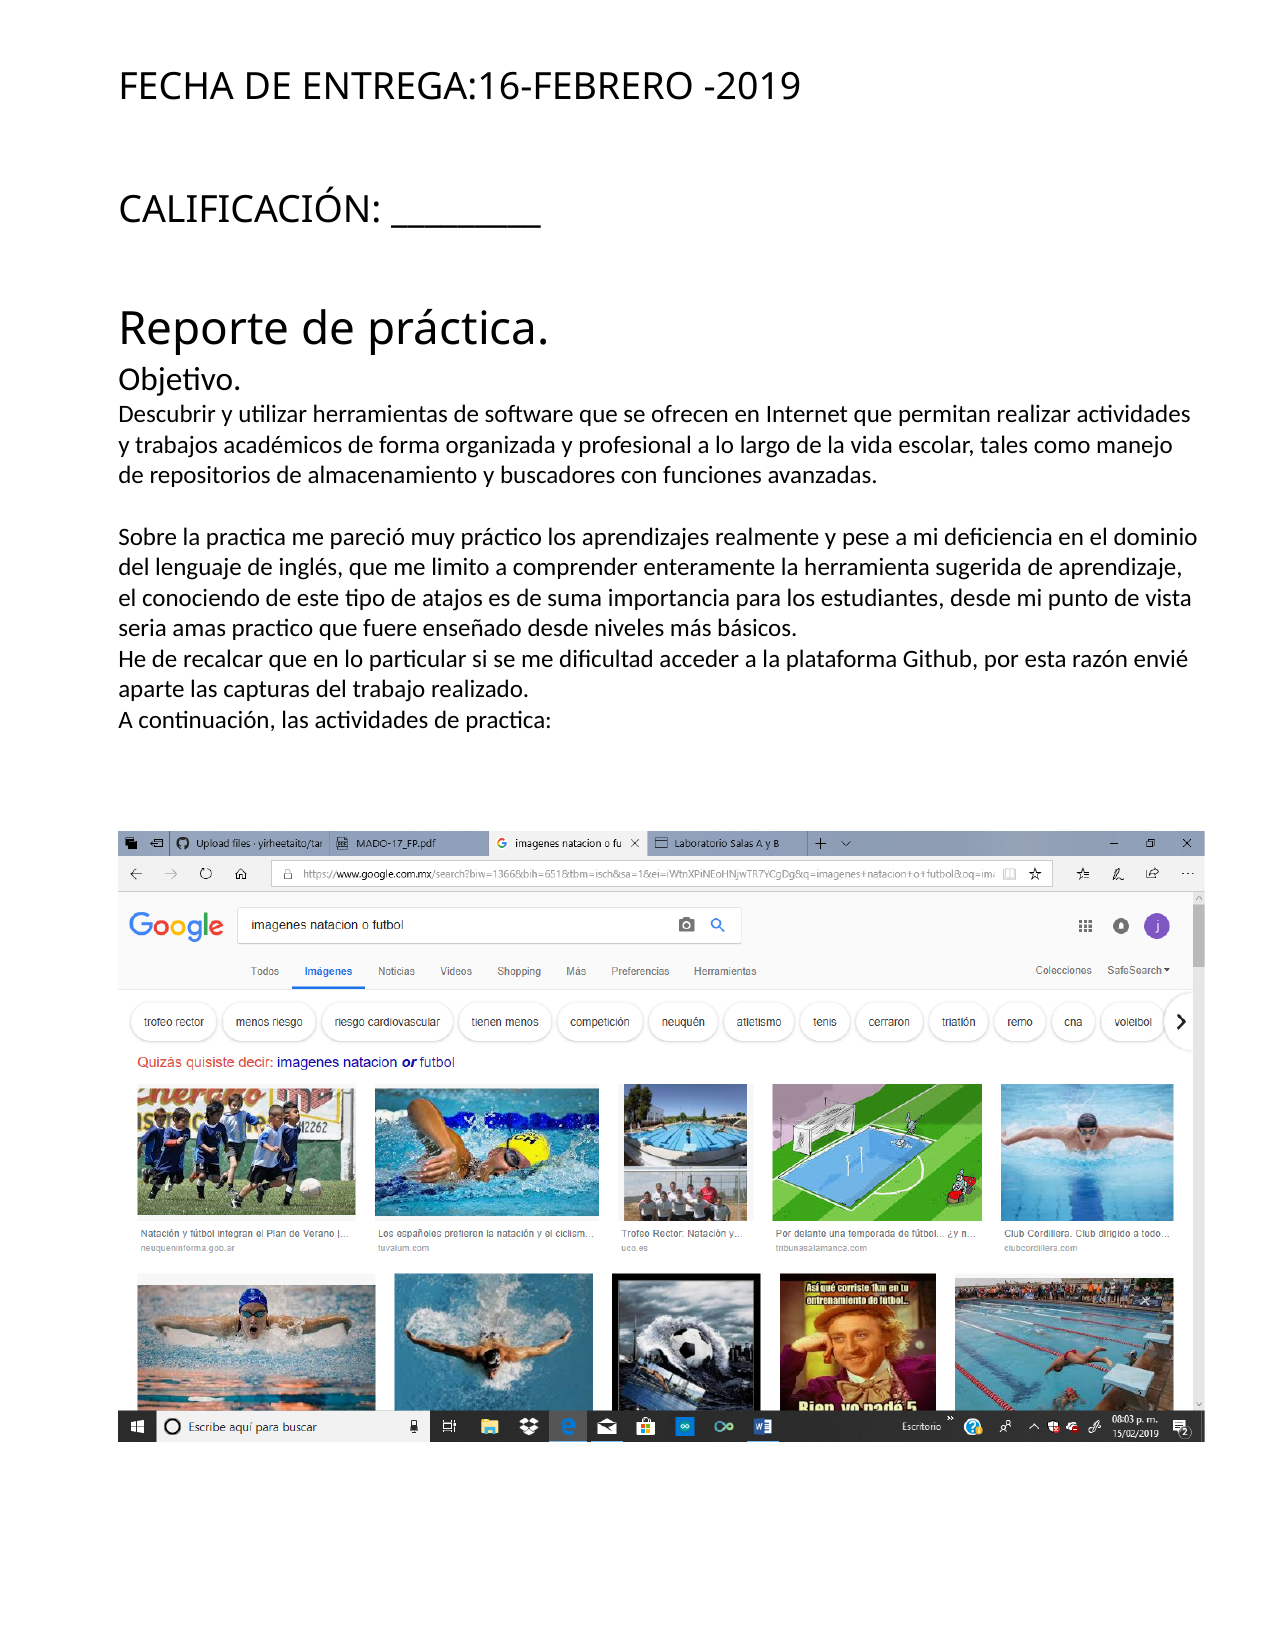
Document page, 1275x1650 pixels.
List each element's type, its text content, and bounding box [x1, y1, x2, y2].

text Descubrir y utilizar herramientas de software que se ofrecen en Internet que permitan realizar actividades y trabajos académicos de forma organizada y profesional a lo largo de la vida escolar, tales como manejo de repositorios de almacenamiento y buscadores con funciones avanzadas. [118, 399, 1205, 490]
text A continuación, las actividades de practica: [118, 704, 1205, 734]
text He de recalcar que en lo particular si se me dificultad acceder a la plataforma Github, por esta razón envié aparte las capturas del trabajo realizado. [118, 643, 1205, 704]
text CALIFICACIÓN: _________ [118, 182, 1205, 233]
text Reporte de práctica. [118, 296, 1205, 358]
text Sobre la practica me pareció muy práctico los aprendizajes realmente y pese a mi deficiencia en el dominio del lenguaje de inglés, que me limito a comprender enteramente la herramienta sugerida de aprendizaje, el conociendo de este tipo de atajos es de suma importancia para los estudiantes, desde mi punto de vista seria amas practico que fuere enseñado desde niveles más básicos. [118, 521, 1205, 643]
text Objetivo. [118, 358, 1205, 399]
text FECHA DE ENTREGA:16-FEBRERO -2019 [118, 59, 1205, 139]
